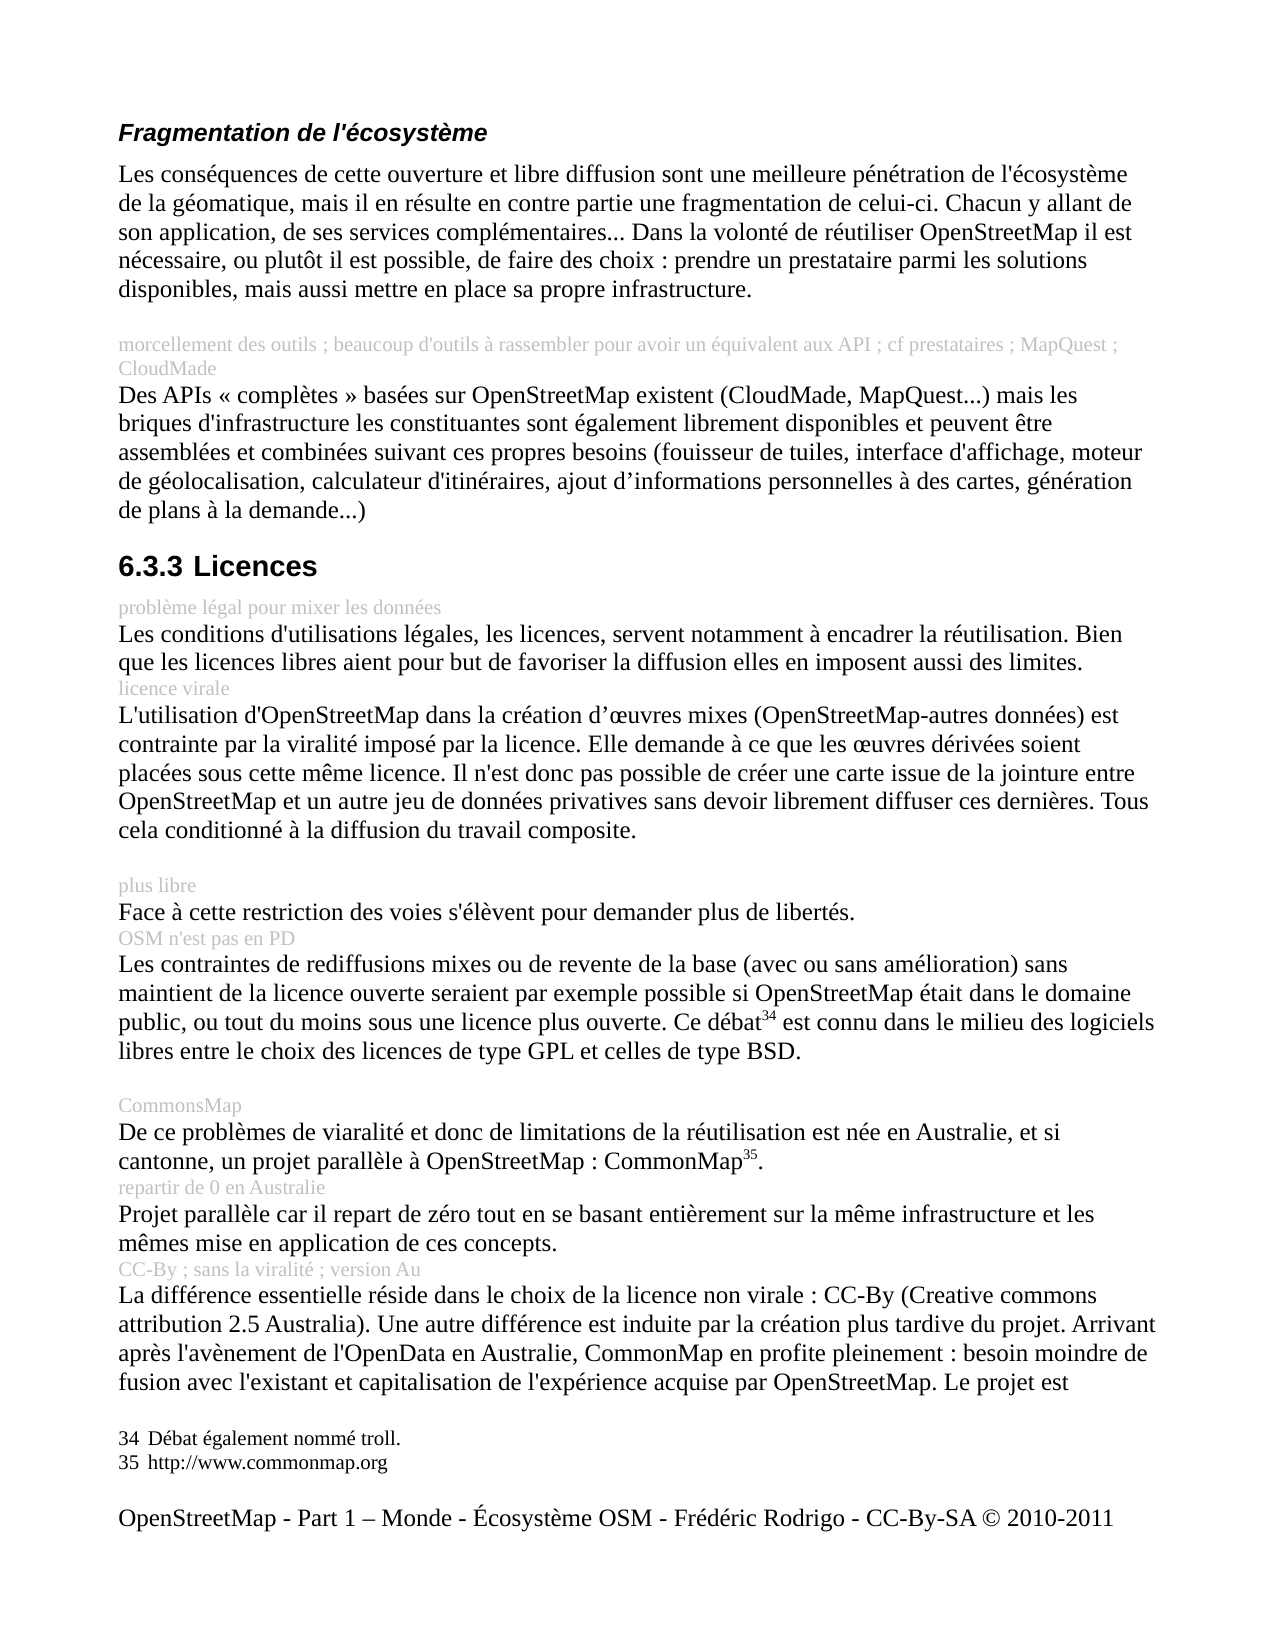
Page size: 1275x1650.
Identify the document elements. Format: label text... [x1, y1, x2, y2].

text Projet parallèle car il repart de zéro tout en se basant entièrement sur la même infrastructure et les mêmes mise en application de ces concepts. [118, 1199, 1157, 1256]
text licence virale [118, 676, 1157, 700]
text Les conditions d'utilisations légales, les licences, servent notamment à encadrer la réutilisation. Bien que les licences libres aient pour but de favoriser la diffusion elles en imposent aussi des limites. [118, 619, 1157, 676]
text CC-By ; sans la viralité ; version Au [118, 1256, 1157, 1281]
text L'utilisation d'OpenStreetMap dans la création d’œuvres mixes (OpenStreetMap-autres données) est contrainte par la viralité imposé par la licence. Elle demande à ce que les œuvres dérivées soient placées sous cette même licence. Il n'est donc pas possible de créer une carte issue de la jointure entre OpenStreetMap et un autre jeu de données privatives sans devoir librement diffuser ces dernières. Tous cela conditionné à la diffusion du travail composite. [118, 700, 1157, 844]
subtitle Fragmentation de l'écosystème [118, 118, 1157, 147]
text CommonsMap [118, 1093, 1157, 1117]
text plus libre [118, 873, 1157, 897]
text morcellement des outils ; beaucoup d'outils à rassembler pour avoir un équivalent aux API ; cf prestataires ; MapQuest ; CloudMade [118, 332, 1157, 380]
text La différence essentielle réside dans le choix de la licence non virale : CC-By (Creative commons attribution 2.5 Australia). Une autre différence est induite par la création plus tardive du projet. Arrivant après l'avènement de l'OpenData en Australie, CommonMap en profite pleinement : besoin moindre de fusion avec l'existant et capitalisation de l'expérience acquise par OpenStreetMap. Le projet est [118, 1281, 1157, 1396]
text Des APIs « complètes » basées sur OpenStreetMap existent (CloudMade, MapQuest...) mais les briques d'infrastructure les constituantes sont également librement disponibles et peuvent être assemblées et combinées suivant ces propres besoins (fouisseur de tuiles, interface d'affichage, moteur de géolocalisation, calculateur d'itinéraires, ajout d’informations personnelles à des cartes, génération de plans à la demande...) [118, 380, 1157, 523]
text Les contraintes de rediffusions mixes ou de revente de la base (avec ou sans amélioration) sans maintient de la licence ouverte seraient par exemple possible si OpenStreetMap était dans le domaine public, ou tout du moins sous une licence plus ouverte. Ce débat est connu dans le milieu des logiciels libres entre le choix des licences de type GPL et celles de type BSD. [118, 949, 1157, 1064]
text Les conséquences de cette ouverture et libre diffusion sont une meilleure pénétration de l'écosystème de la géomatique, mais il en résulte en contre partie une fragmentation de celui-ci. Chacun y allant de son application, de ses services complémentaires... Dans la volonté de réutiliser OpenStreetMap il est nécessaire, ou plutôt il est possible, de faire des choix : prendre un prestataire parmi les solutions disponibles, mais aussi mettre en place sa propre infrastructure. [118, 159, 1157, 303]
text OSM n'est pas en PD [118, 926, 1157, 949]
subtitle Licences [118, 548, 1157, 582]
text De ce problèmes de viaralité et donc de limitations de la réutilisation est née en Australie, et si cantonne, un projet parallèle à OpenStreetMap : CommonMap. [118, 1117, 1157, 1175]
text Débat également nommé troll. [118, 1426, 1157, 1449]
text repartir de 0 en Australie [118, 1175, 1157, 1199]
text Face à cette restriction des voies s'élèvent pour demander plus de libertés. [118, 897, 1157, 926]
text problème légal pour mixer les données [118, 594, 1157, 619]
text http://www.commonmap.org [118, 1449, 1157, 1474]
